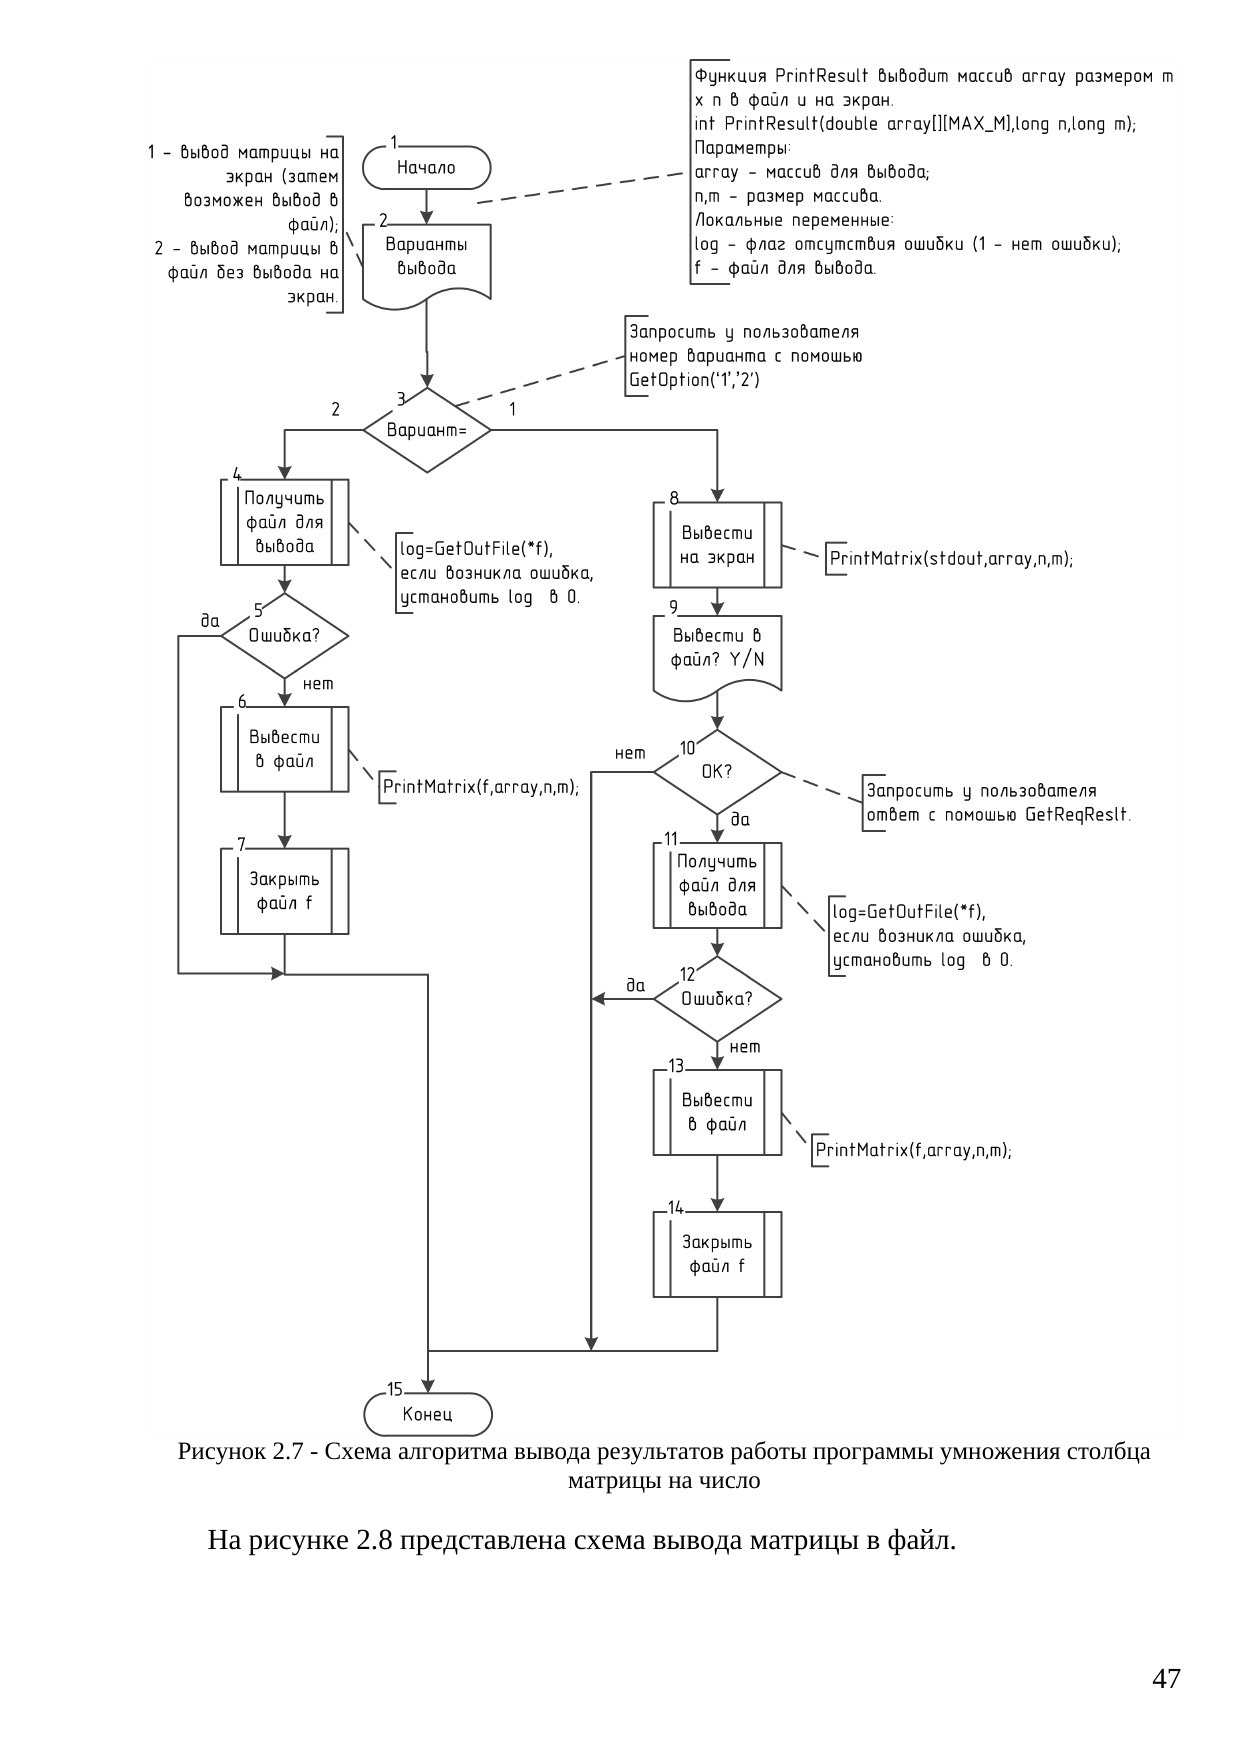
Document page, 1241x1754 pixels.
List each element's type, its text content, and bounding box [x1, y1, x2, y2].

text Рисунок 2.7 - Схема алгоритма вывода результатов работы программы умножения столбца матрицы на число [148, 1437, 1181, 1494]
picture [147, 59, 1182, 1437]
text На рисунке 2.8 представлена схема вывода матрицы в файл. [148, 1522, 1181, 1556]
